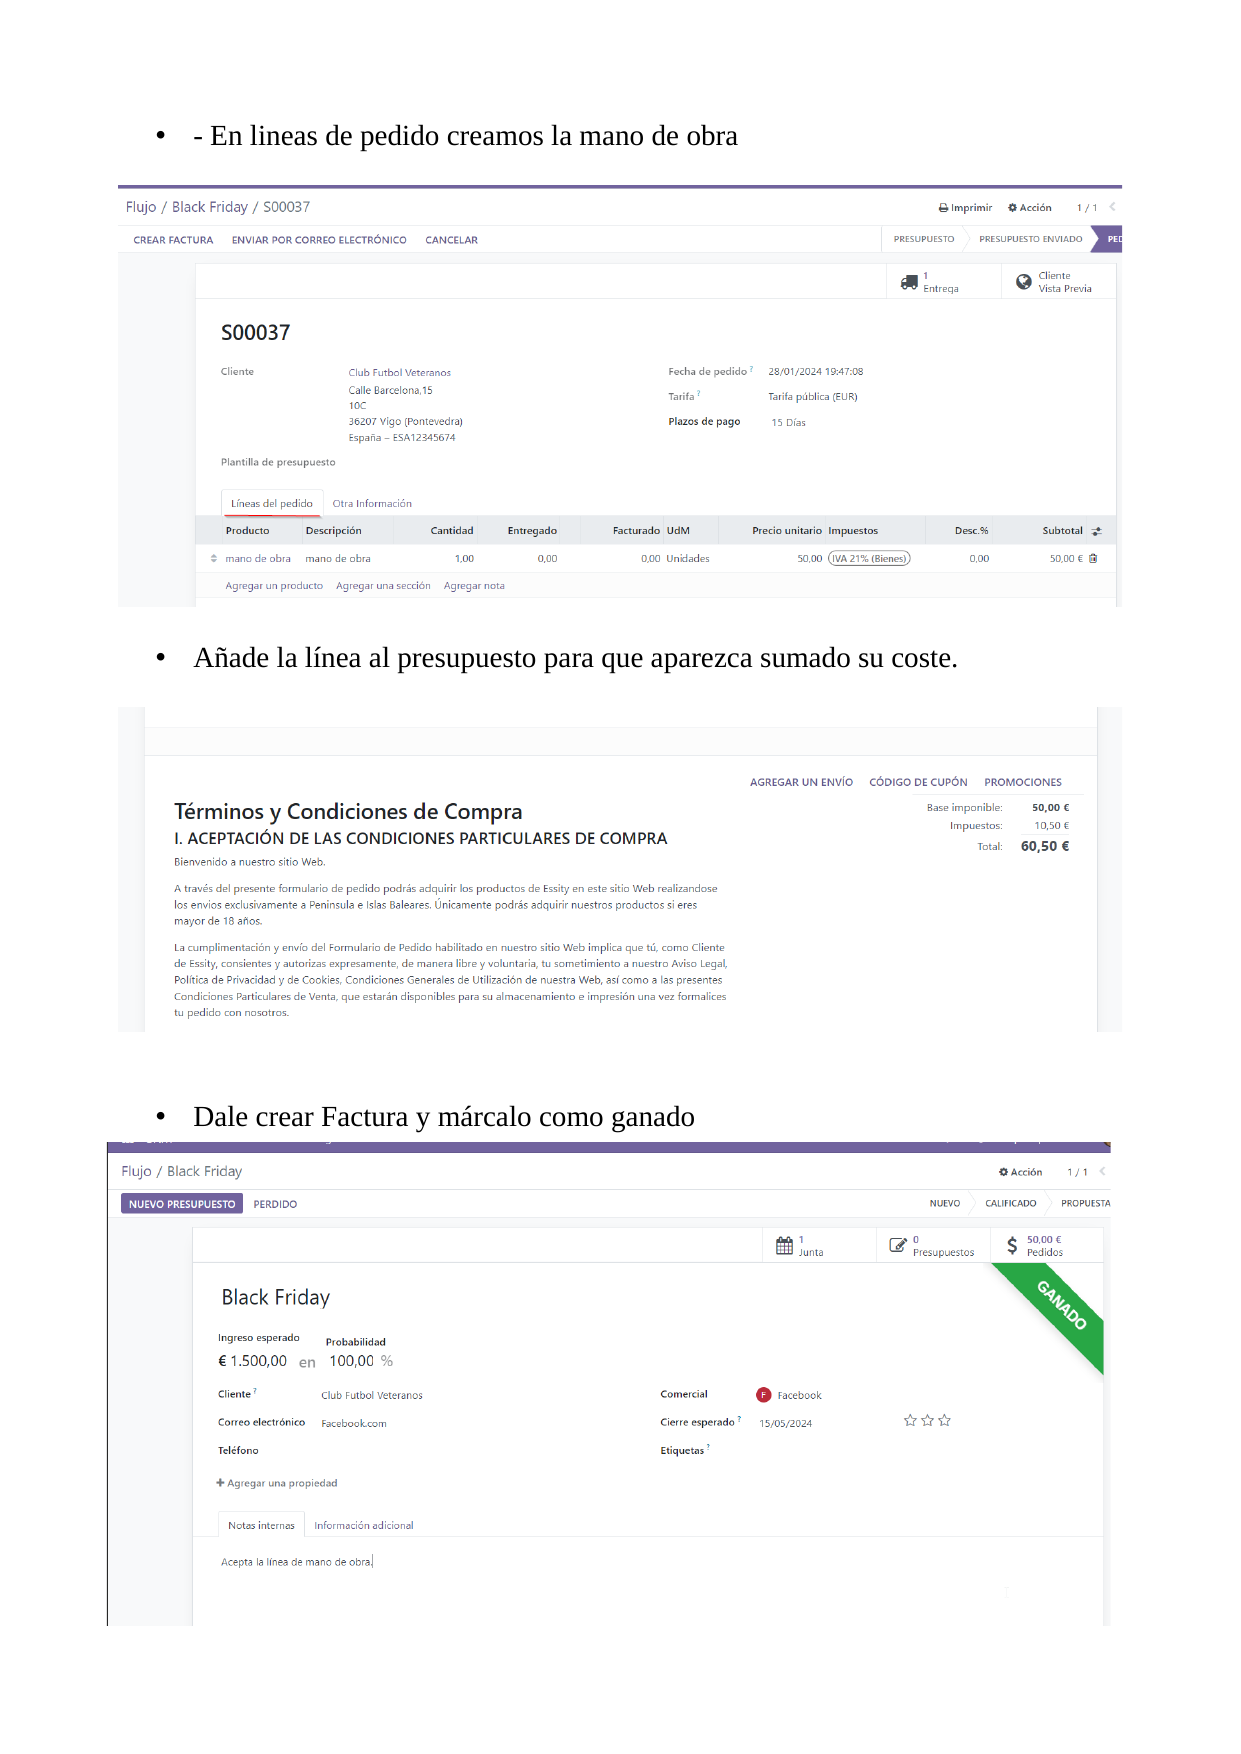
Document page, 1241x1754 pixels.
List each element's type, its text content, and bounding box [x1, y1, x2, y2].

list Dale crear Factura y márcalo como ganado [156, 1099, 1122, 1133]
list Añade la línea al presupuesto para que aparezca sumado su coste. [156, 640, 1122, 674]
picture [106, 1142, 1111, 1626]
list - En lineas de pedido creamos la mano de obra [156, 118, 1122, 152]
picture [118, 185, 1123, 607]
picture [118, 707, 1123, 1032]
